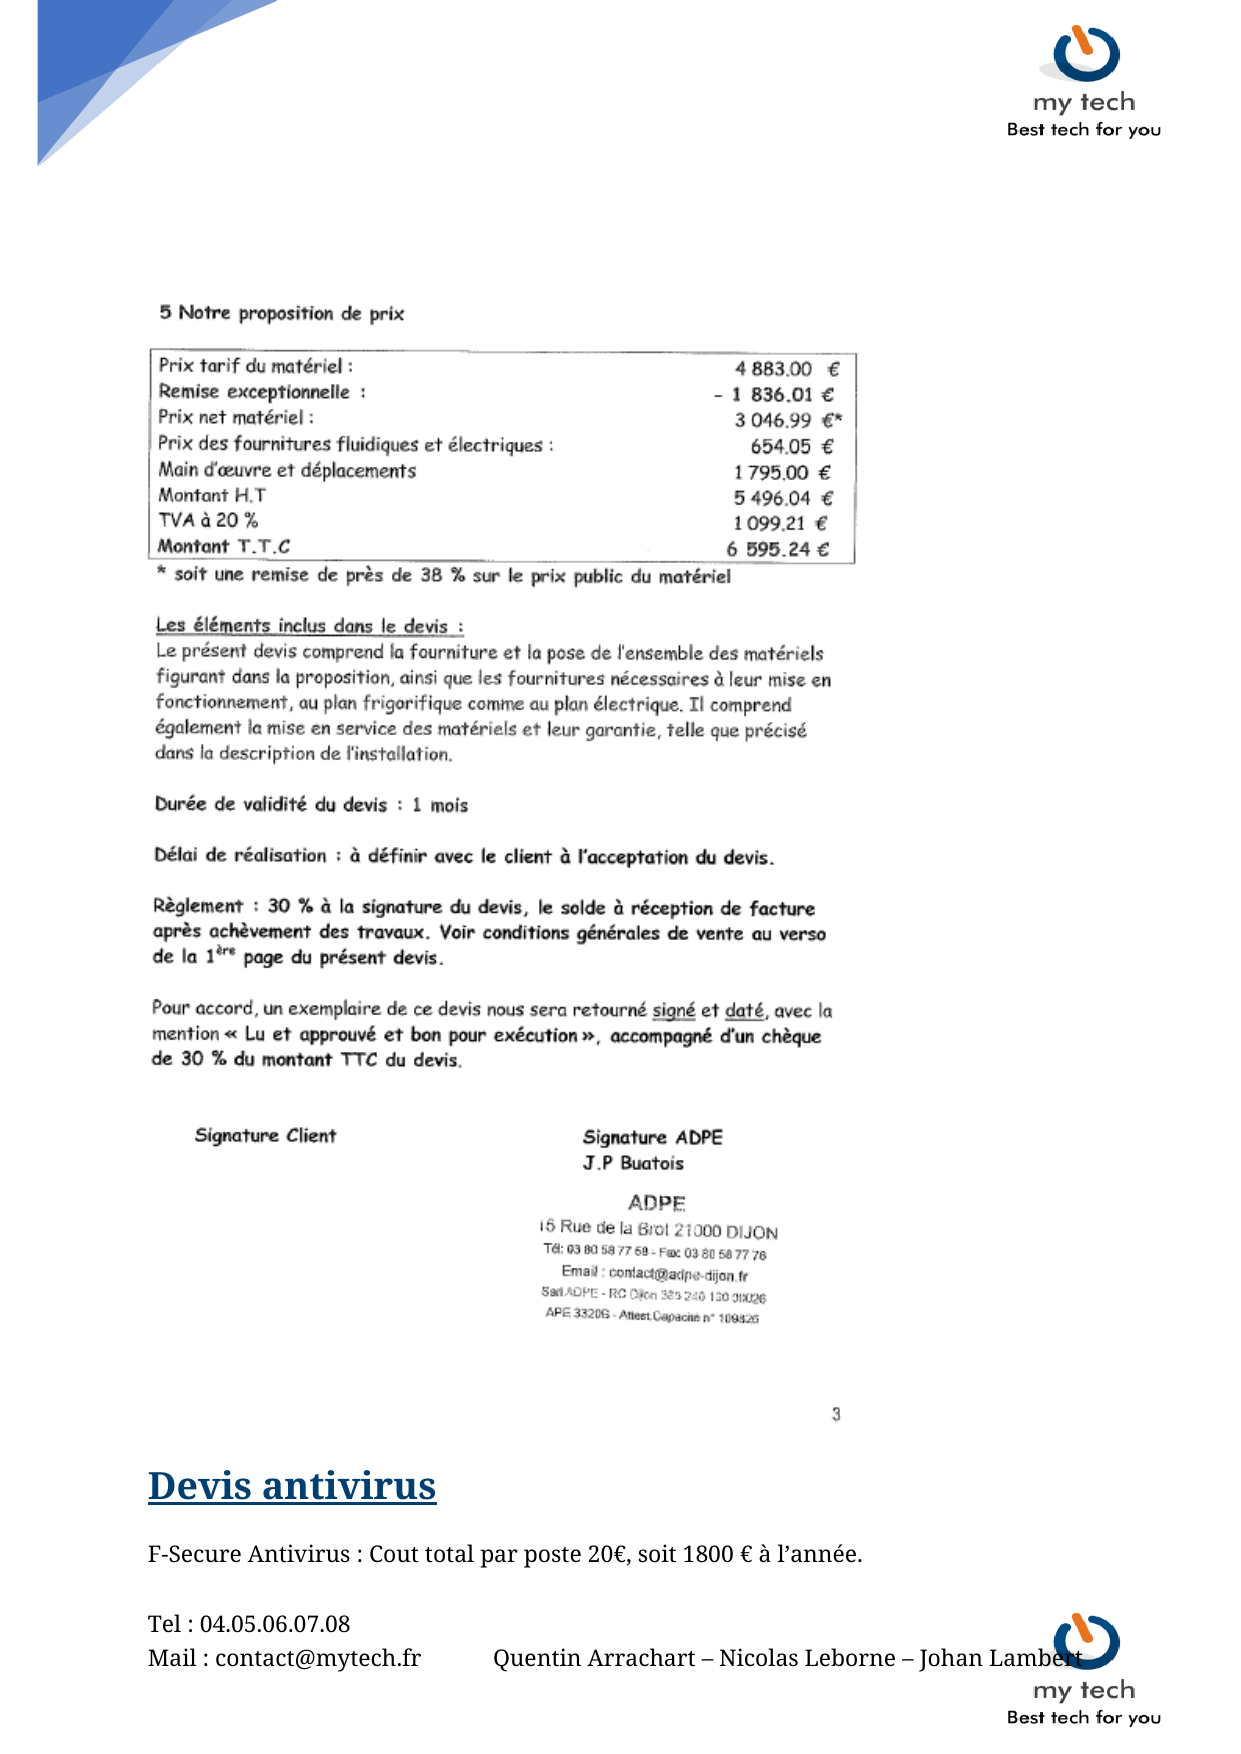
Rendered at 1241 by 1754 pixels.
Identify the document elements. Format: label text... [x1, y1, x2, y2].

text F-Secure Antivirus : Cout total par poste 20€, soit 1800 € à l’année. [148, 1536, 1093, 1569]
subtitle Devis antivirus [148, 1459, 1093, 1510]
